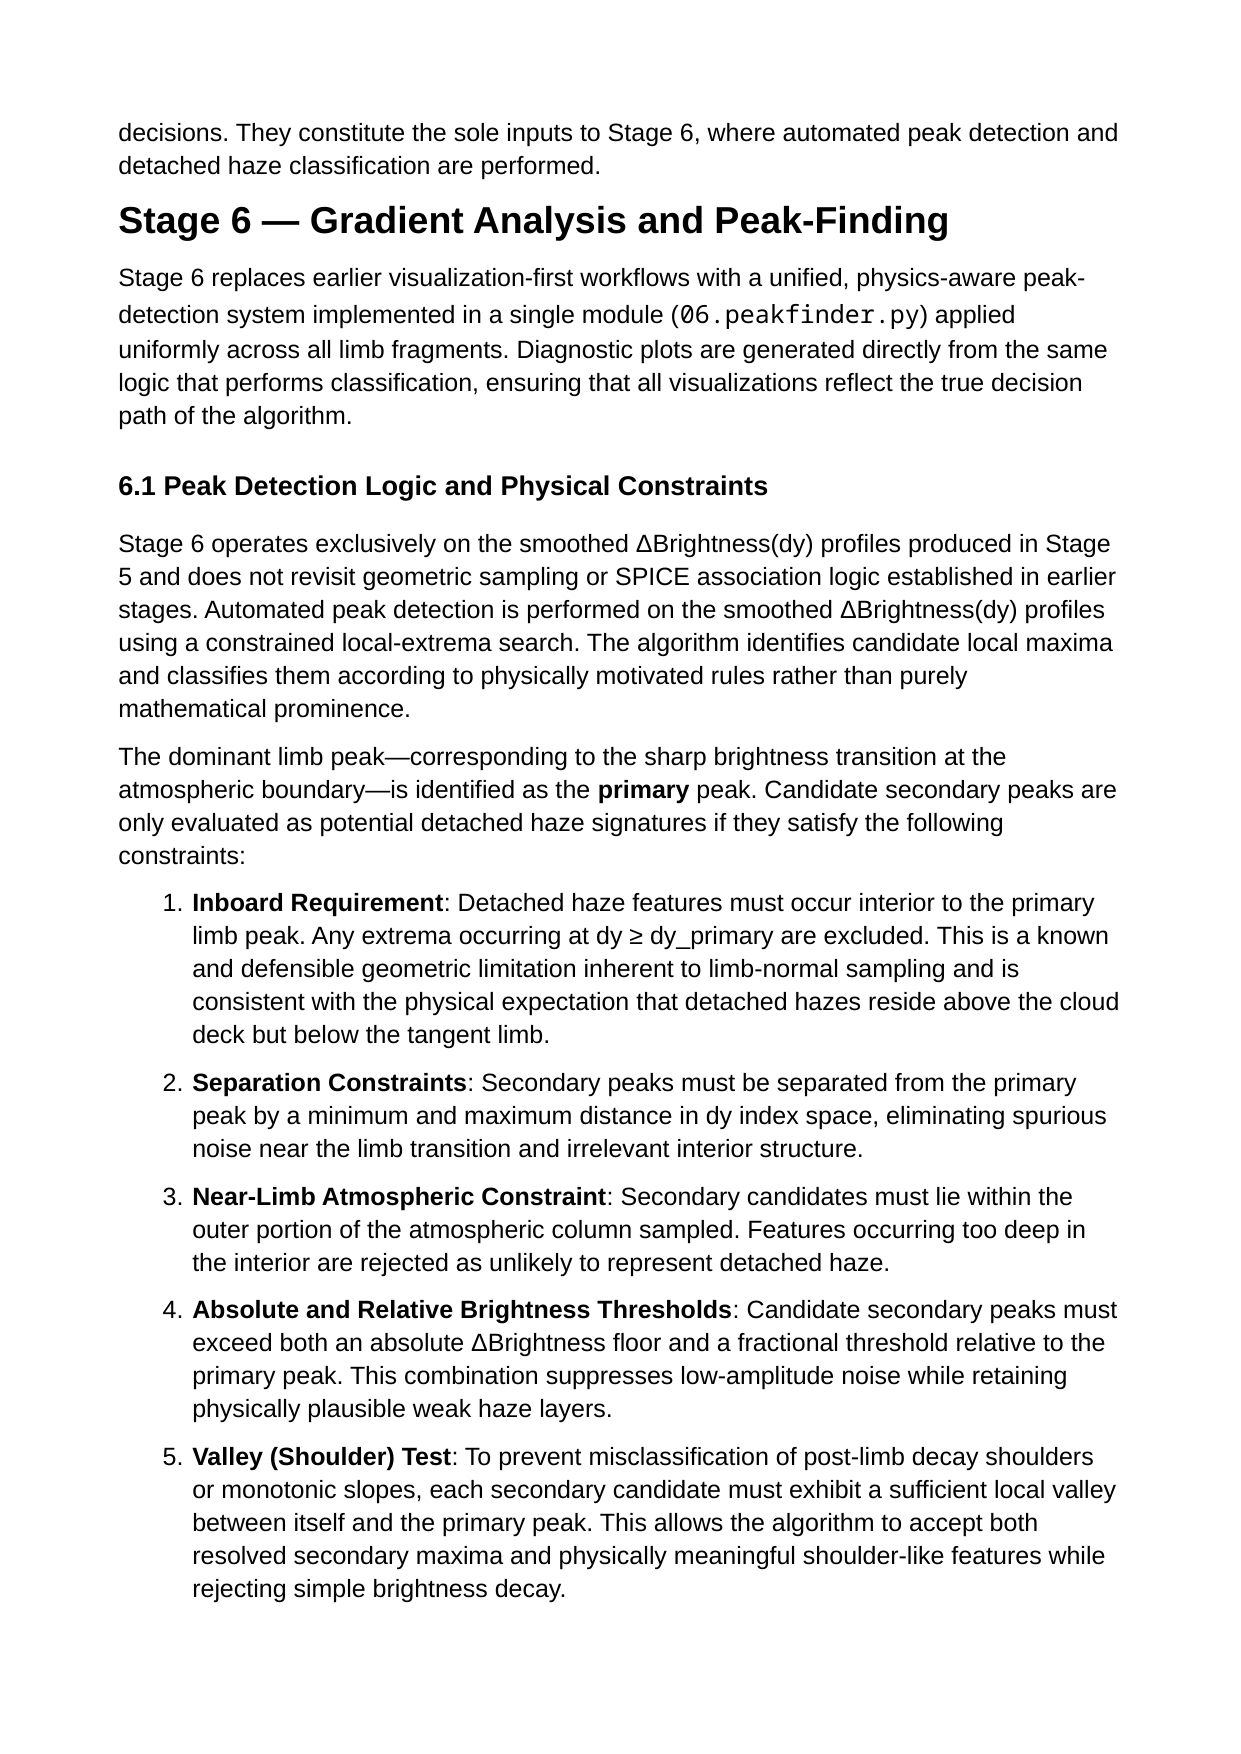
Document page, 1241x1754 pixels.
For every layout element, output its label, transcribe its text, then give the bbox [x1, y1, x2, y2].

list Absolute and Relative Brightness Thresholds: Candidate secondary peaks must exceed both an absolute ΔBrightness floor and a fractional threshold relative to the primary peak. This combination suppresses low-amplitude noise while retaining physically plausible weak haze layers. [162, 1295, 1122, 1423]
list Near-Limb Atmospheric Constraint: Secondary candidates must lie within the outer portion of the atmospheric column sampled. Features occurring too deep in the interior are rejected as unlikely to represent detached haze. [162, 1182, 1122, 1276]
list Valley (Shoulder) Test: To prevent misclassification of post-limb decay shoulders or monotonic slopes, each secondary candidate must exhibit a sufficient local valley between itself and the primary peak. This allows the algorithm to accept both resolved secondary maxima and physically meaningful shoulder-like features while rejecting simple brightness decay. [162, 1442, 1122, 1603]
list Inboard Requirement: Detached haze features must occur interior to the primary limb peak. Any extrema occurring at dy ≥ dy_primary are excluded. This is a known and defensible geometric limitation inherent to limb-normal sampling and is consistent with the physical expectation that detached hazes reside above the cloud deck but below the tangent limb. [162, 888, 1122, 1049]
text decisions. They constitute the sole inputs to Stage 6, where automated peak detection and detached haze classification are performed. [118, 118, 1122, 180]
text The dominant limb peak—corresponding to the sharp brightness transition at the atmospheric boundary—is identified as the primary peak. Candidate secondary peaks are only evaluated as potential detached haze signatures if they satisfy the following constraints: [118, 742, 1122, 869]
text Stage 6 — Gradient Analysis and Peak-Finding [118, 199, 1122, 242]
subtitle 6.1 Peak Detection Logic and Physical Constraints [118, 469, 1122, 501]
text Stage 6 replaces earlier visualization-first workflows with a unified, physics-aware peak-detection system implemented in a single module (06.peakfinder.py) applied uniformly across all limb fragments. Diagnostic plots are generated directly from the same logic that performs classification, ensuring that all visualizations reflect the true decision path of the algorithm. [118, 263, 1122, 430]
list Separation Constraints: Secondary peaks must be separated from the primary peak by a minimum and maximum distance in dy index space, eliminating spurious noise near the limb transition and irrelevant interior structure. [162, 1068, 1122, 1163]
text Stage 6 operates exclusively on the smoothed ΔBrightness(dy) profiles produced in Stage 5 and does not revisit geometric sampling or SPICE association logic established in earlier stages. Automated peak detection is performed on the smoothed ΔBrightness(dy) profiles using a constrained local-extrema search. The algorithm identifies candidate local maxima and classifies them according to physically motivated rules rather than purely mathematical prominence. [118, 529, 1122, 723]
